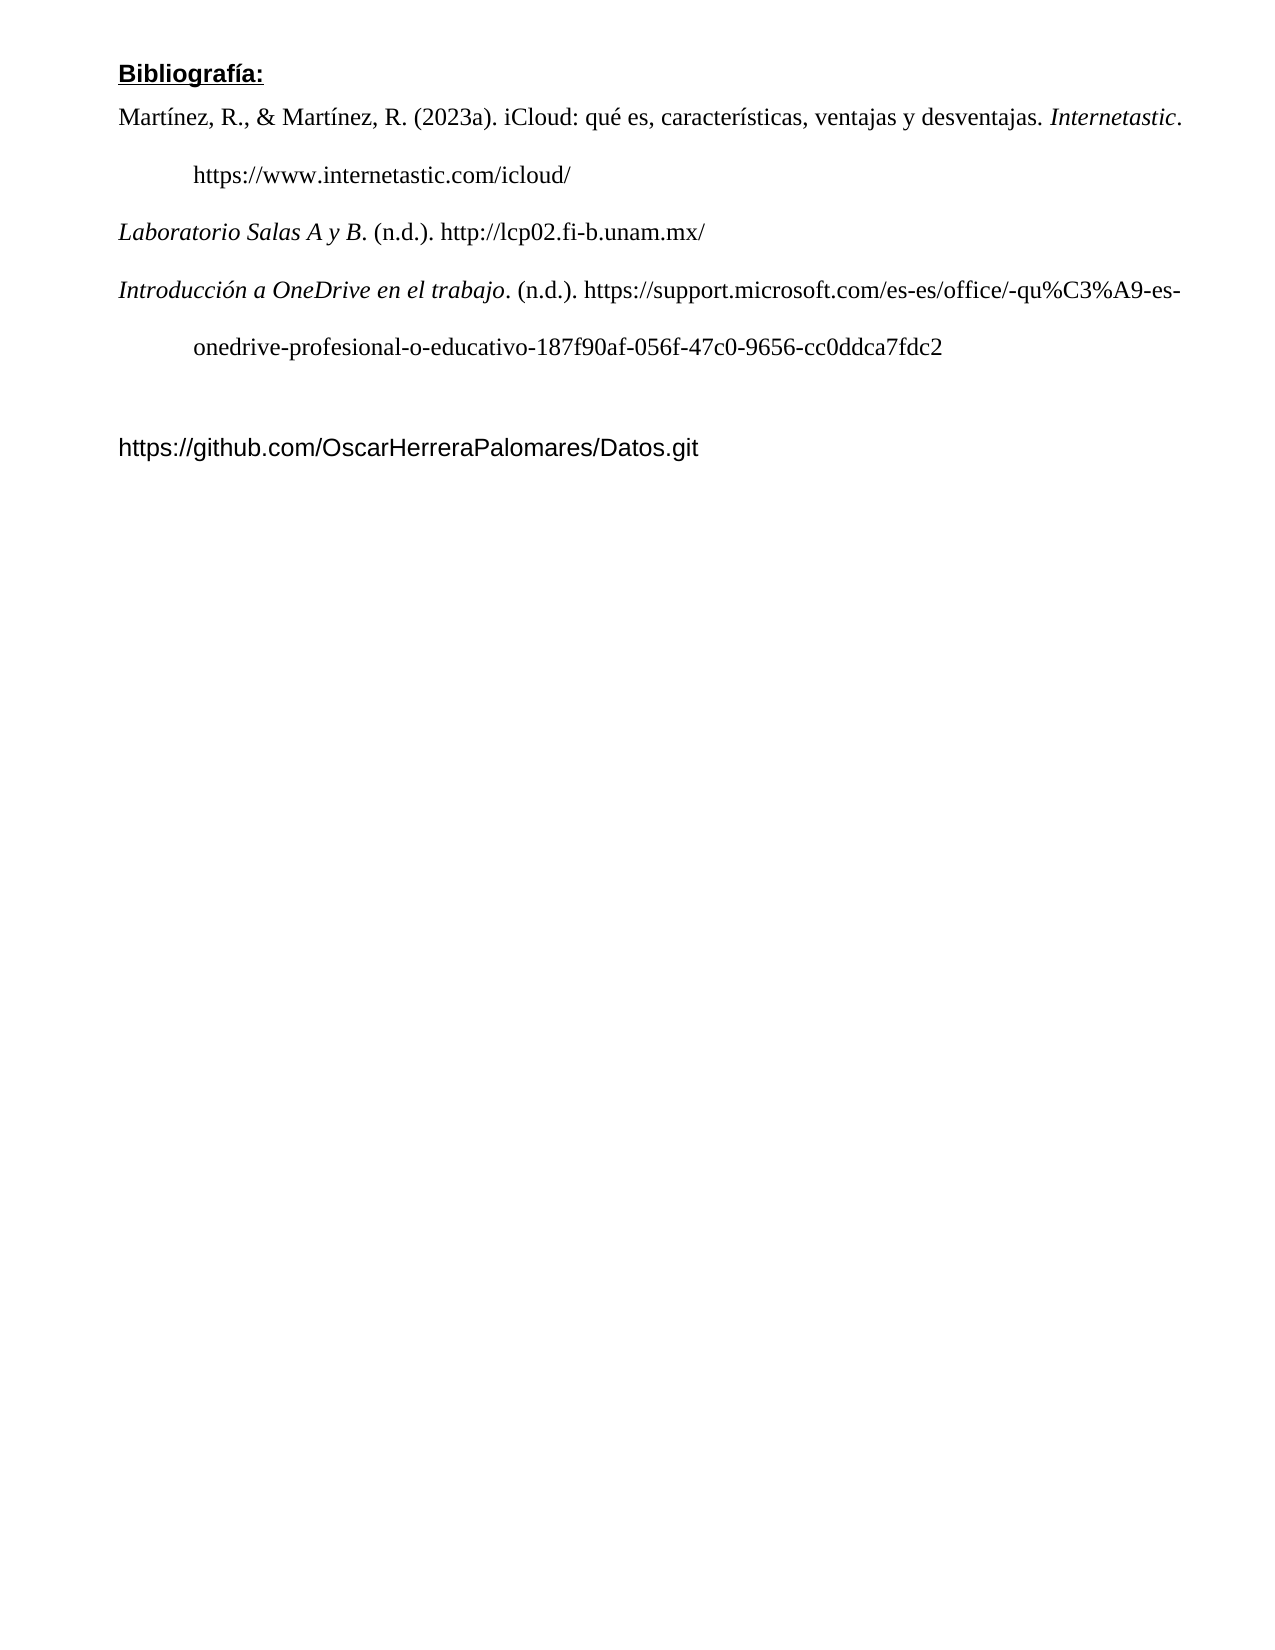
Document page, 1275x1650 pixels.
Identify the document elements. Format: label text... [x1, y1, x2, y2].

text Introducción a OneDrive en el trabajo. (n.d.). https://support.microsoft.com/es-es/office/-qu%C3%A9-es-onedrive-profesional-o-educativo-187f90af-056f-47c0-9656-cc0ddca7fdc2 [118, 275, 1205, 361]
text Martínez, R., & Martínez, R. (2023a). iCloud: qué es, características, ventajas y desventajas. Internetastic. https://www.internetastic.com/icloud/ [118, 102, 1205, 188]
text Laboratorio Salas A y B. (n.d.). http://lcp02.fi-b.unam.mx/ [118, 217, 1205, 246]
text Bibliografía: [118, 59, 1205, 88]
text https://github.com/OscarHerreraPalomares/Datos.git [118, 433, 1205, 462]
